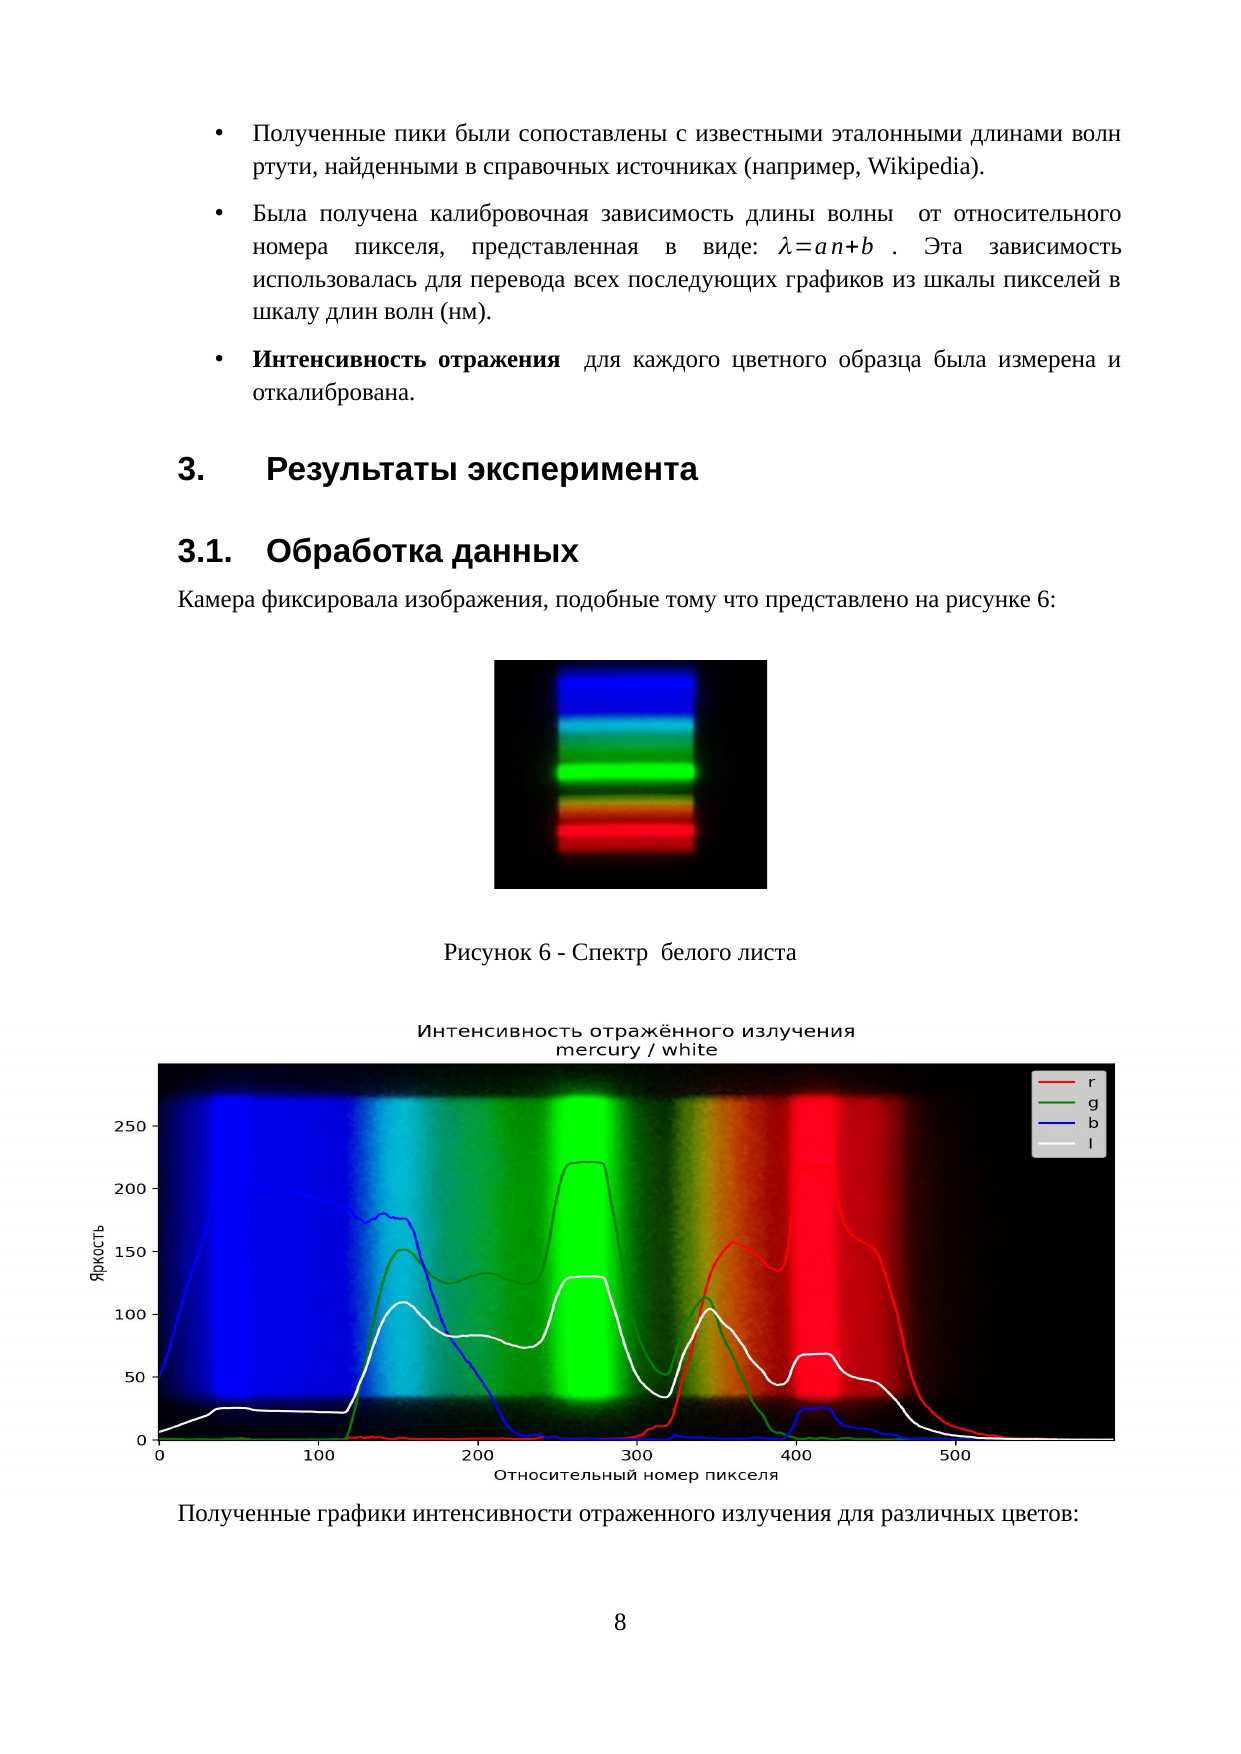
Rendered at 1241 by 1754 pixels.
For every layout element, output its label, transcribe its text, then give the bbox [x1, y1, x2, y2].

list Полученные пики были сопоставлены с известными эталонными длинами волн ртути, найденными в справочных источниках (например, Wikipedia). [215, 118, 1122, 179]
text Рисунок 6 - Спектр белого листа [118, 904, 1122, 966]
picture [0, 1005, 1241, 1494]
text Камера фиксировала изображения, подобные тому что представлено на рисунке 6: [177, 584, 1122, 613]
subtitle Обработка данных [177, 531, 1093, 569]
text Полученные графики интенсивности отраженного излучения для различных цветов: [177, 1494, 1122, 1526]
picture [494, 660, 768, 889]
list Была получена калибровочная зависимость длины волны от относительного номера пикселя, представленная в виде:. Эта зависимость использовалась для перевода всех последующих графиков из шкалы пикселей в шкалу длин волн (нм). [215, 198, 1122, 325]
subtitle Результаты эксперимента [177, 449, 1093, 488]
list Интенсивность отражения для каждого цветного образца была измерена и откалибрована. [215, 344, 1122, 405]
